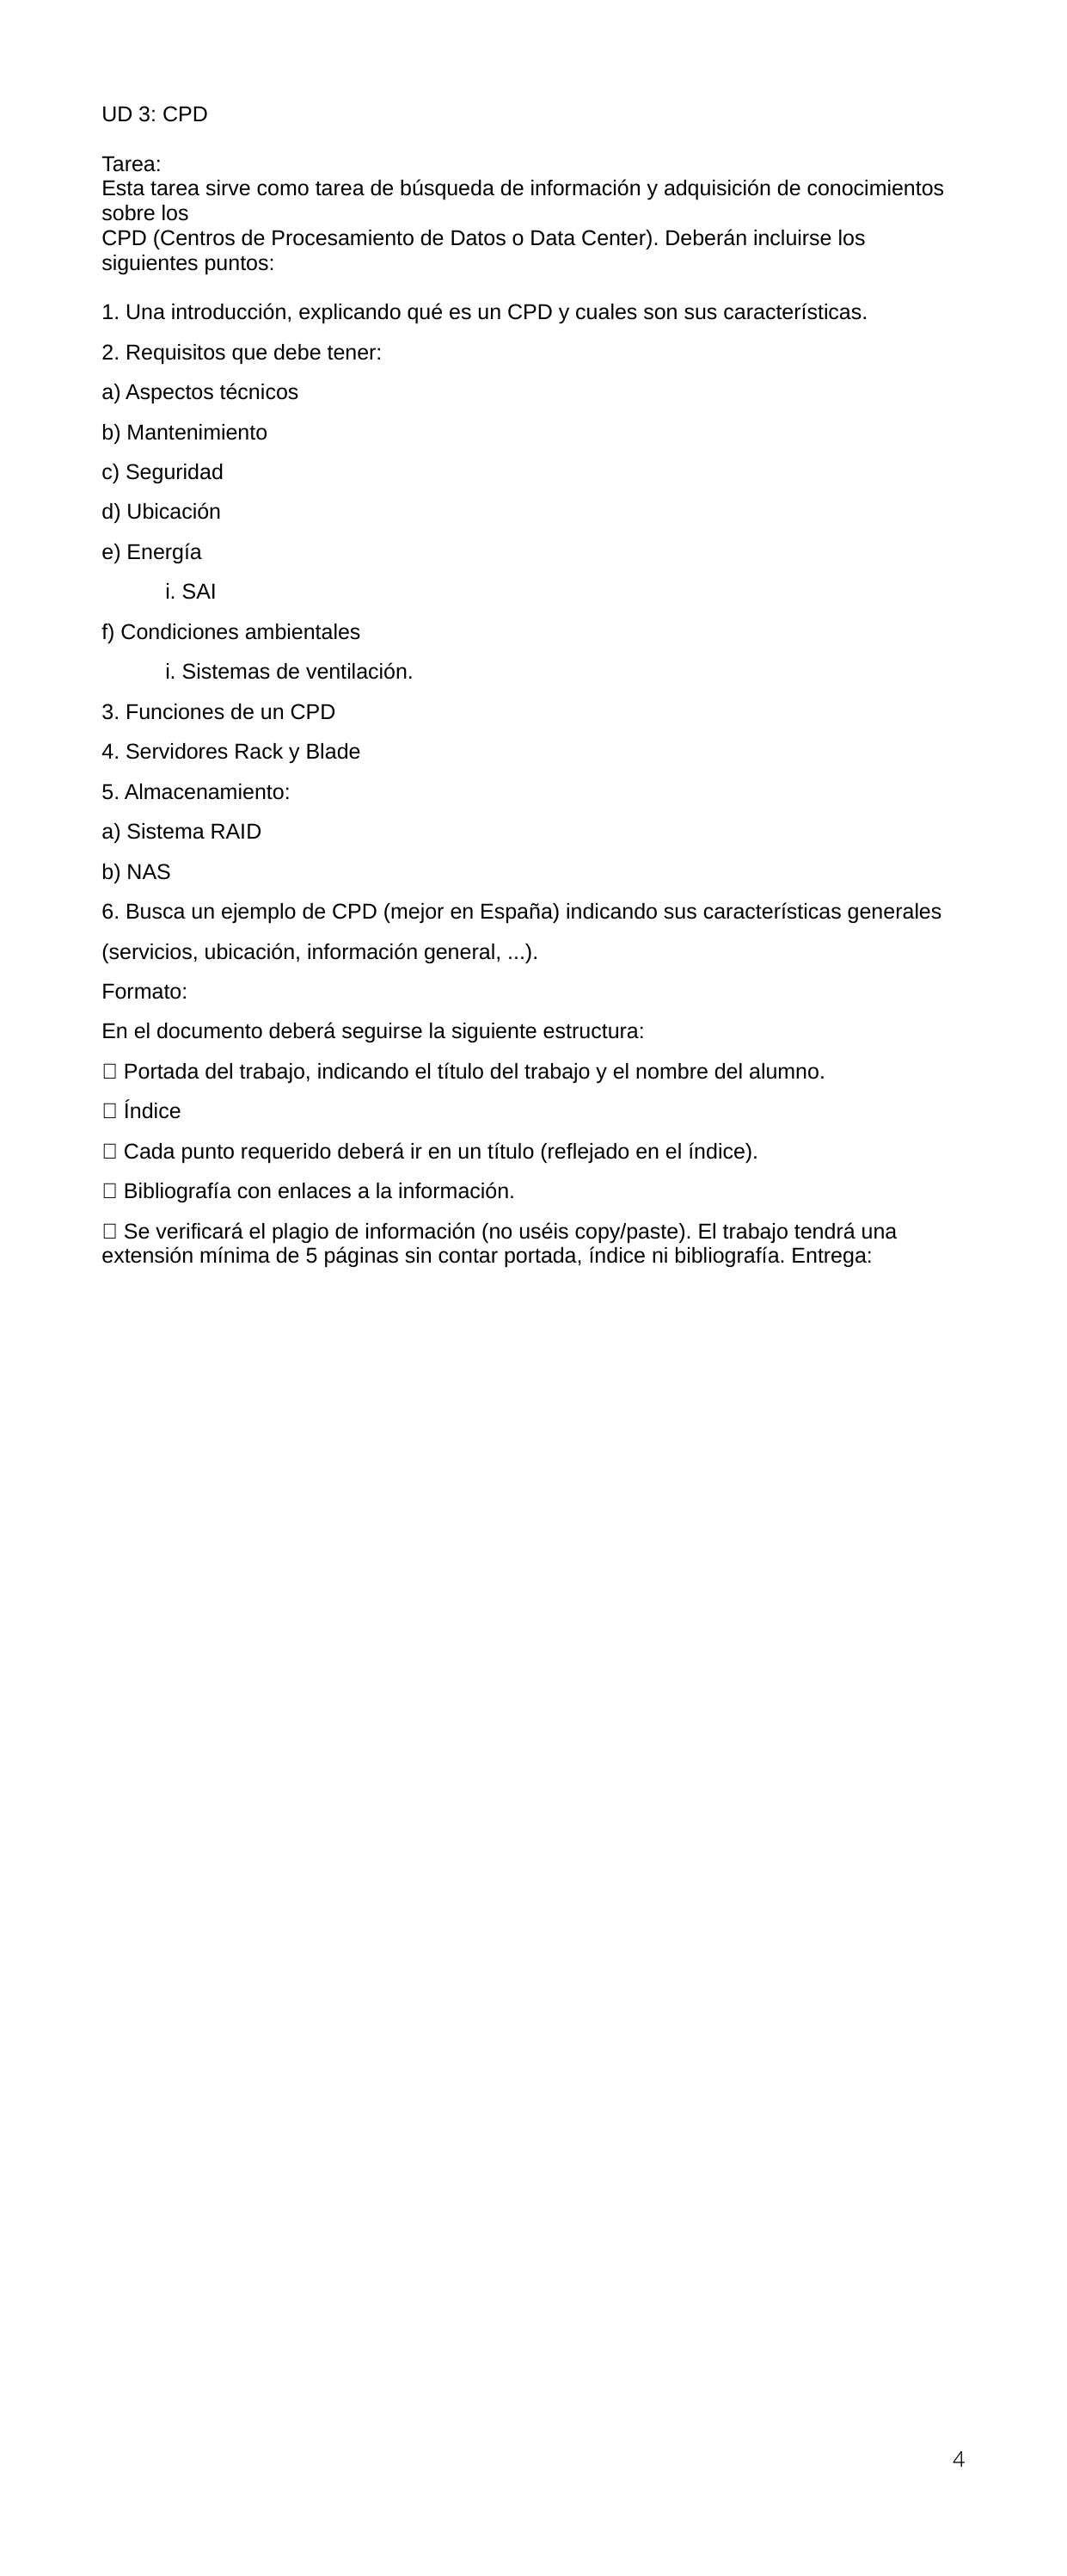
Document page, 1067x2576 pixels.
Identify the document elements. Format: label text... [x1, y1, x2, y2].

text i. SAI [101, 579, 965, 604]
text 3. Funciones de un CPD [101, 699, 965, 723]
text 2. Requisitos que debe tener: [101, 339, 965, 364]
text Formato: [101, 979, 965, 1004]
text Esta tarea sirve como tarea de búsqueda de información y adquisición de conocimientos sobre los [101, 175, 965, 225]
text a) Sistema RAID [101, 819, 965, 844]
text 1. Una introducción, explicando qué es un CPD y cuales son sus características. [101, 299, 965, 324]
text 5. Almacenamiento: [101, 779, 965, 803]
text 4. Servidores Rack y Blade [101, 739, 965, 764]
text b) Mantenimiento [101, 419, 965, 444]
text  Cada punto requerido deberá ir en un título (reflejado en el índice). [101, 1139, 965, 1163]
text a) Aspectos técnicos [101, 379, 965, 404]
text b) NAS [101, 858, 965, 883]
text f) Condiciones ambientales [101, 619, 965, 643]
text d) Ubicación [101, 499, 965, 524]
text  Se verificará el plagio de información (no uséis copy/paste). El trabajo tendrá una extensión mínima de 5 páginas sin contar portada, índice ni bibliografía. Entrega: [101, 1219, 965, 1268]
text c) Seguridad [101, 459, 965, 484]
text (servicios, ubicación, información general, ...). [101, 938, 965, 963]
text  Portada del trabajo, indicando el título del trabajo y el nombre del alumno. [101, 1059, 965, 1083]
text 6. Busca un ejemplo de CPD (mejor en España) indicando sus características generales [101, 899, 965, 924]
text Tarea: [101, 151, 965, 175]
text i. Sistemas de ventilación. [101, 659, 965, 684]
text CPD (Centros de Procesamiento de Datos o Data Center). Deberán incluirse los siguientes puntos: [101, 225, 965, 274]
text En el documento deberá seguirse la siguiente estructura: [101, 1018, 965, 1043]
text  Índice [101, 1098, 965, 1123]
text e) Energía [101, 539, 965, 564]
text  Bibliografía con enlaces a la información. [101, 1178, 965, 1203]
text UD 3: CPD [101, 101, 965, 126]
